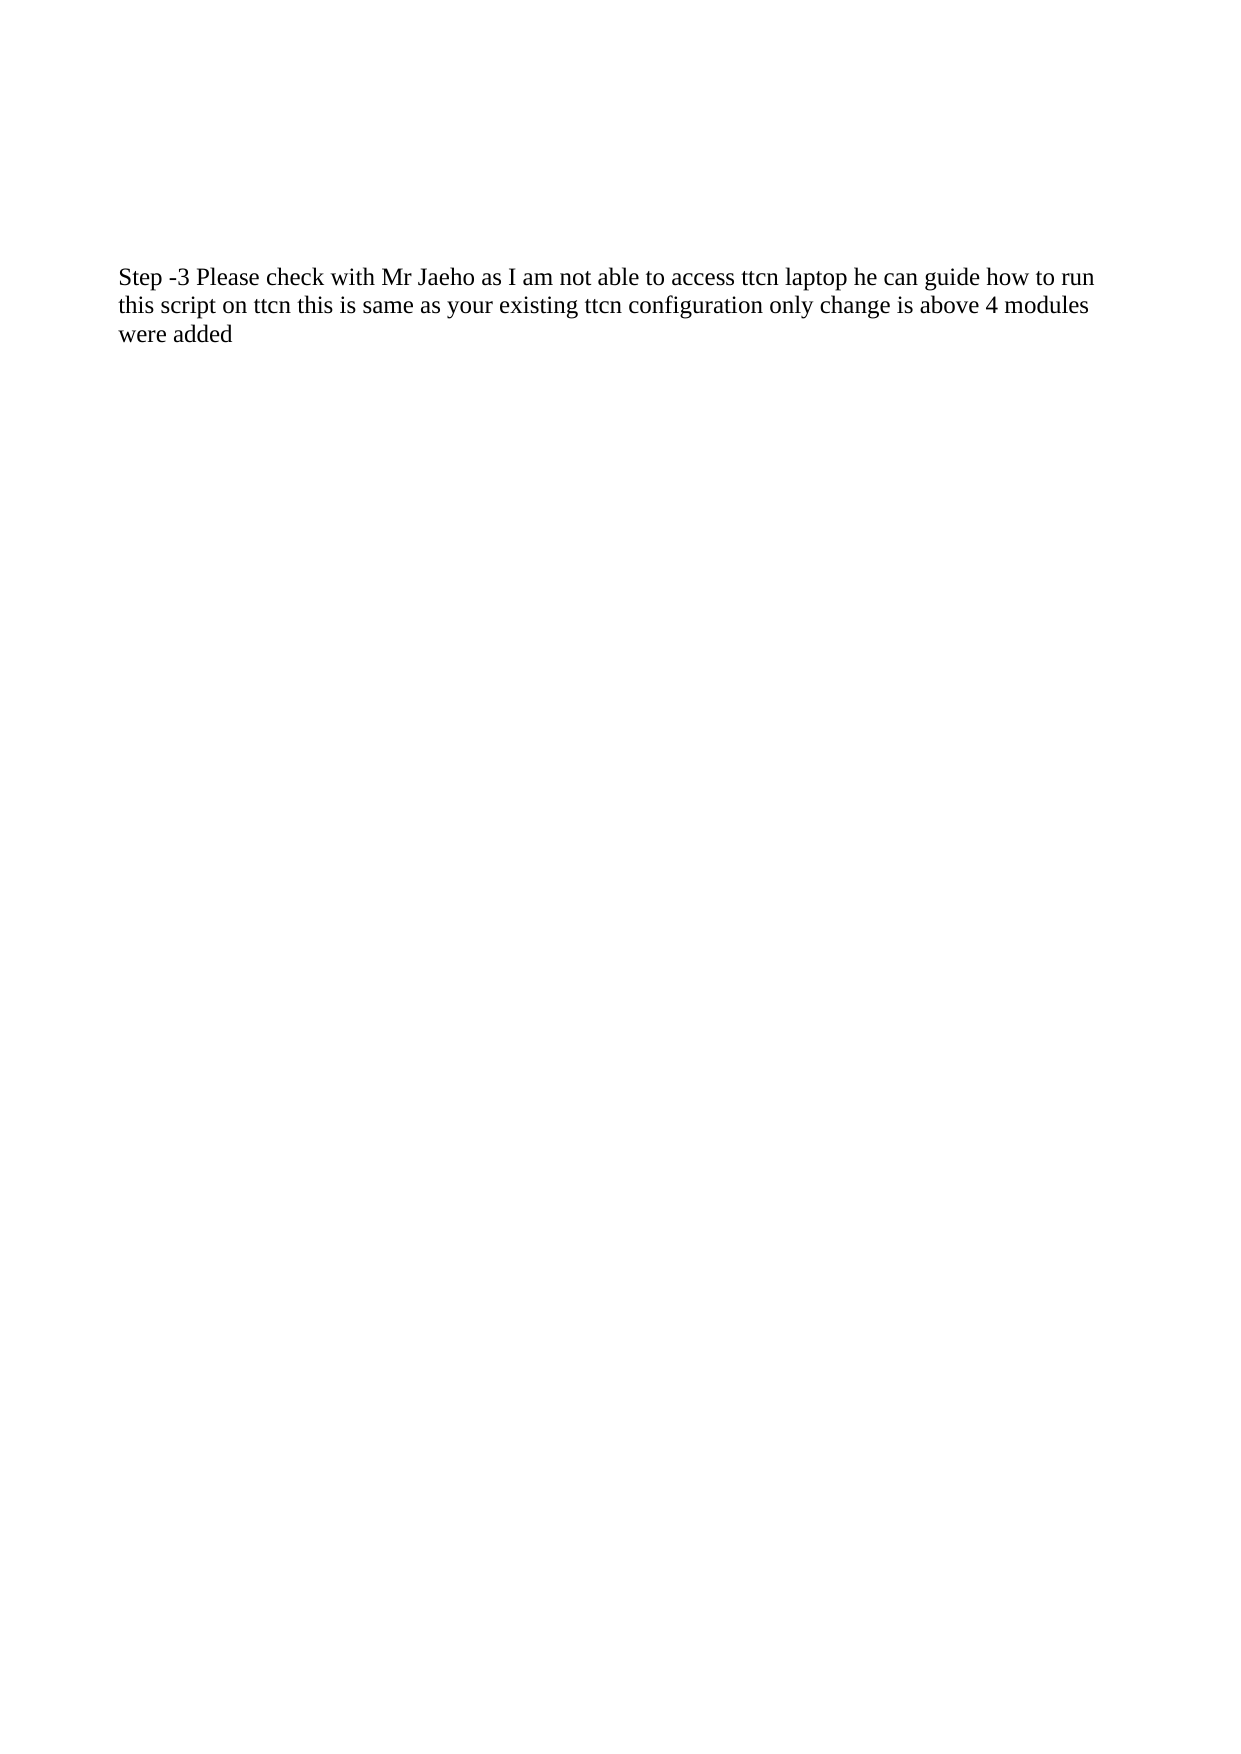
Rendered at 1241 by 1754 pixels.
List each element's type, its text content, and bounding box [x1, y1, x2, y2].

text Step -3 Please check with Mr Jaeho as I am not able to access ttcn laptop he can guide how to run this script on ttcn this is same as your existing ttcn configuration only change is above 4 modules were added [118, 262, 1122, 492]
